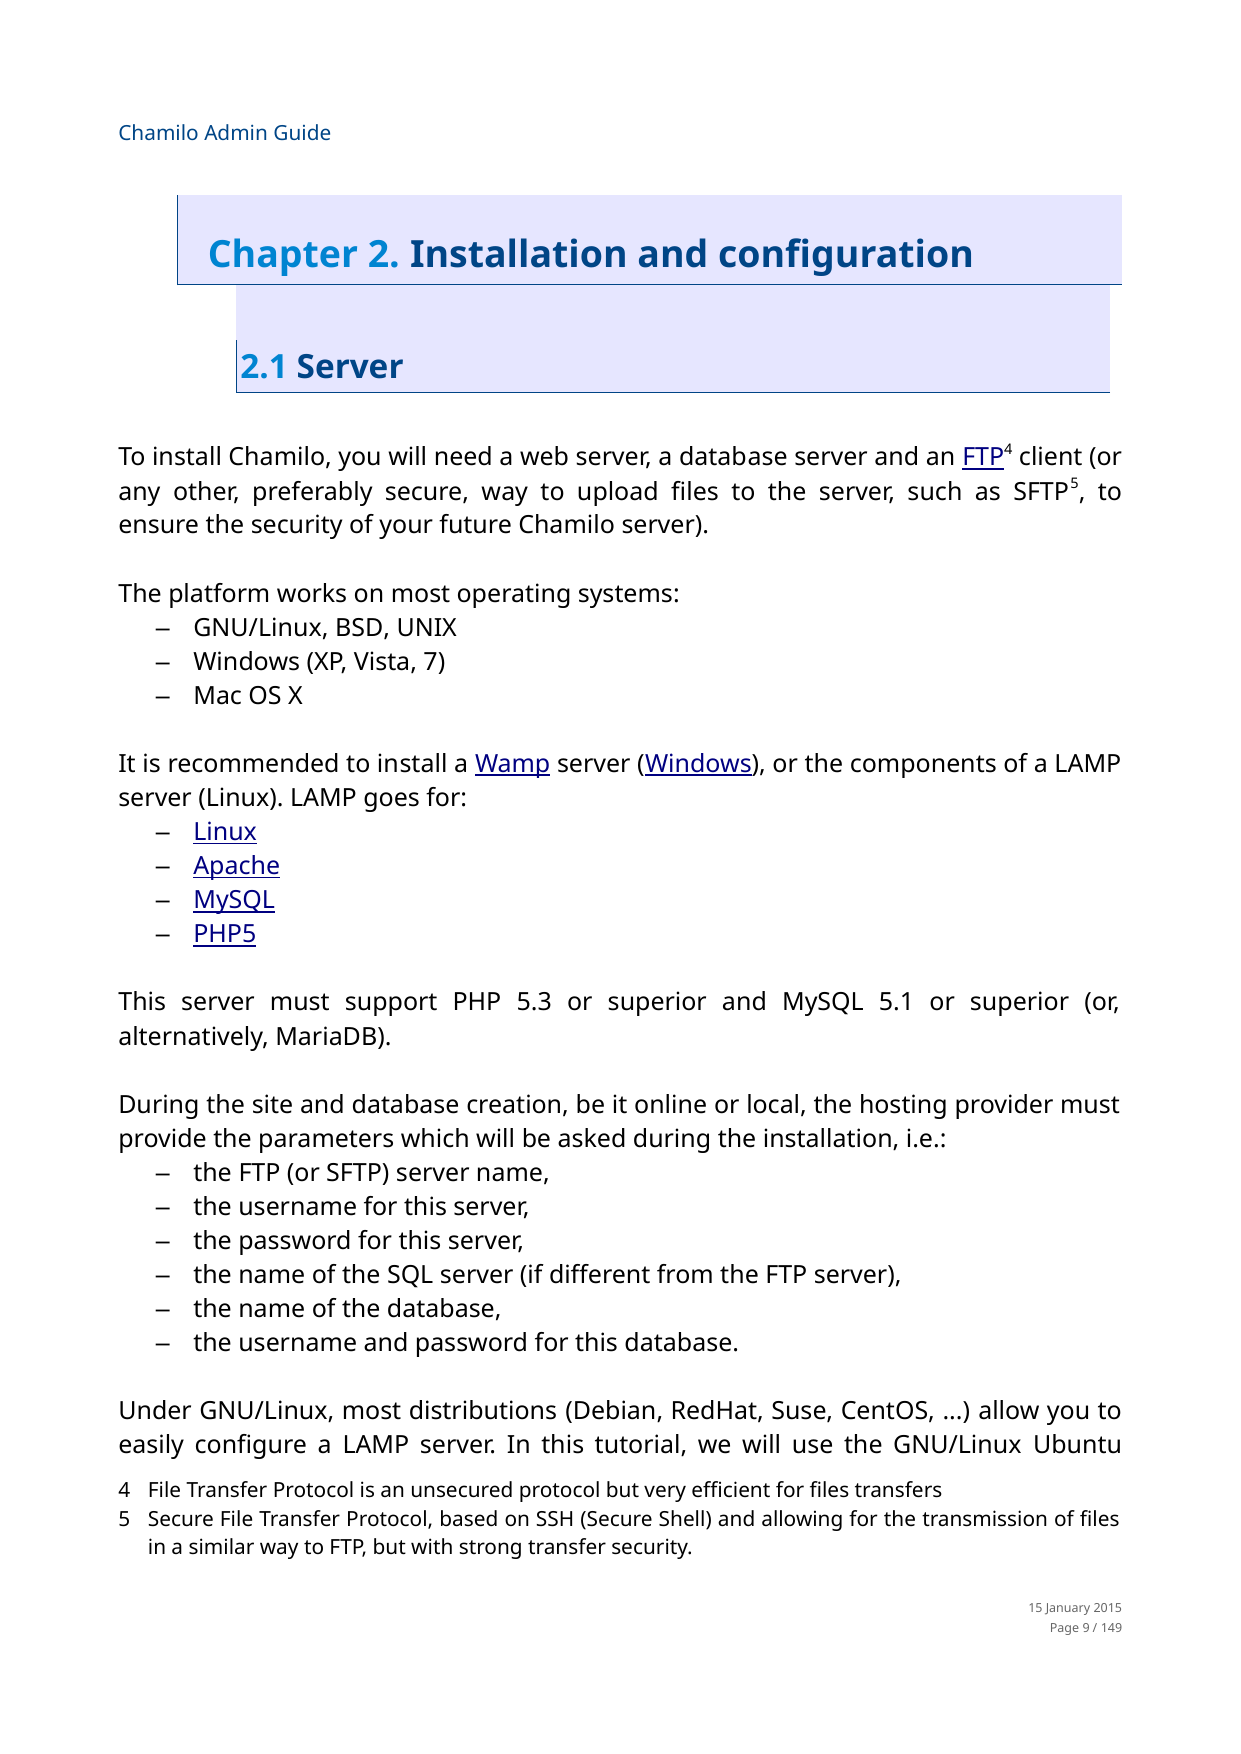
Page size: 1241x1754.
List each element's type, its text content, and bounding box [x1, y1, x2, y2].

list Apache [156, 848, 1122, 882]
list the password for this server, [156, 1222, 1122, 1257]
text It is recommended to install a Wamp server (Windows), or the components of a LAMP server (Linux). LAMP goes for: [118, 746, 1122, 814]
text To install Chamilo, you will need a web server, a database server and an FTP client (or any other, preferably secure, way to upload files to the server, such as SFTP, to ensure the security of your future Chamilo server). [118, 439, 1122, 541]
text This server must support PHP 5.3 or superior and MySQL 5.1 or superior (or, alternatively, MariaDB). [118, 984, 1122, 1052]
subtitle Server [237, 340, 1110, 392]
list the username for this server, [156, 1188, 1122, 1222]
list the name of the database, [156, 1291, 1122, 1325]
subtitle Installation and configuration [178, 195, 1122, 284]
list Windows (XP, Vista, 7) [156, 643, 1122, 677]
text Under GNU/Linux, most distributions (Debian, RedHat, Suse, CentOS, ...) allow you to easily configure a LAMP server. In this tutorial, we will use the GNU/Linux Ubuntu [118, 1393, 1122, 1461]
list Linux [156, 814, 1122, 848]
list GNU/Linux, BSD, UNIX [156, 609, 1122, 643]
text The platform works on most operating systems: [118, 575, 1122, 609]
list PHP5 [156, 916, 1122, 950]
text During the site and database creation, be it online or local, the hosting provider must provide the parameters which will be asked during the installation, i.e.: [118, 1086, 1122, 1154]
list Mac OS X [156, 677, 1122, 712]
list MySQL [156, 882, 1122, 916]
text Secure File Transfer Protocol, based on SSH (Secure Shell) and allowing for the transmission of files in a similar way to FTP, but with strong transfer security. [118, 1504, 1122, 1561]
list the username and password for this database. [156, 1325, 1122, 1359]
list the FTP (or SFTP) server name, [156, 1154, 1122, 1188]
list the name of the SQL server (if different from the FTP server), [156, 1257, 1122, 1291]
text File Transfer Protocol is an unsecured protocol but very efficient for files transfers [118, 1475, 1122, 1504]
